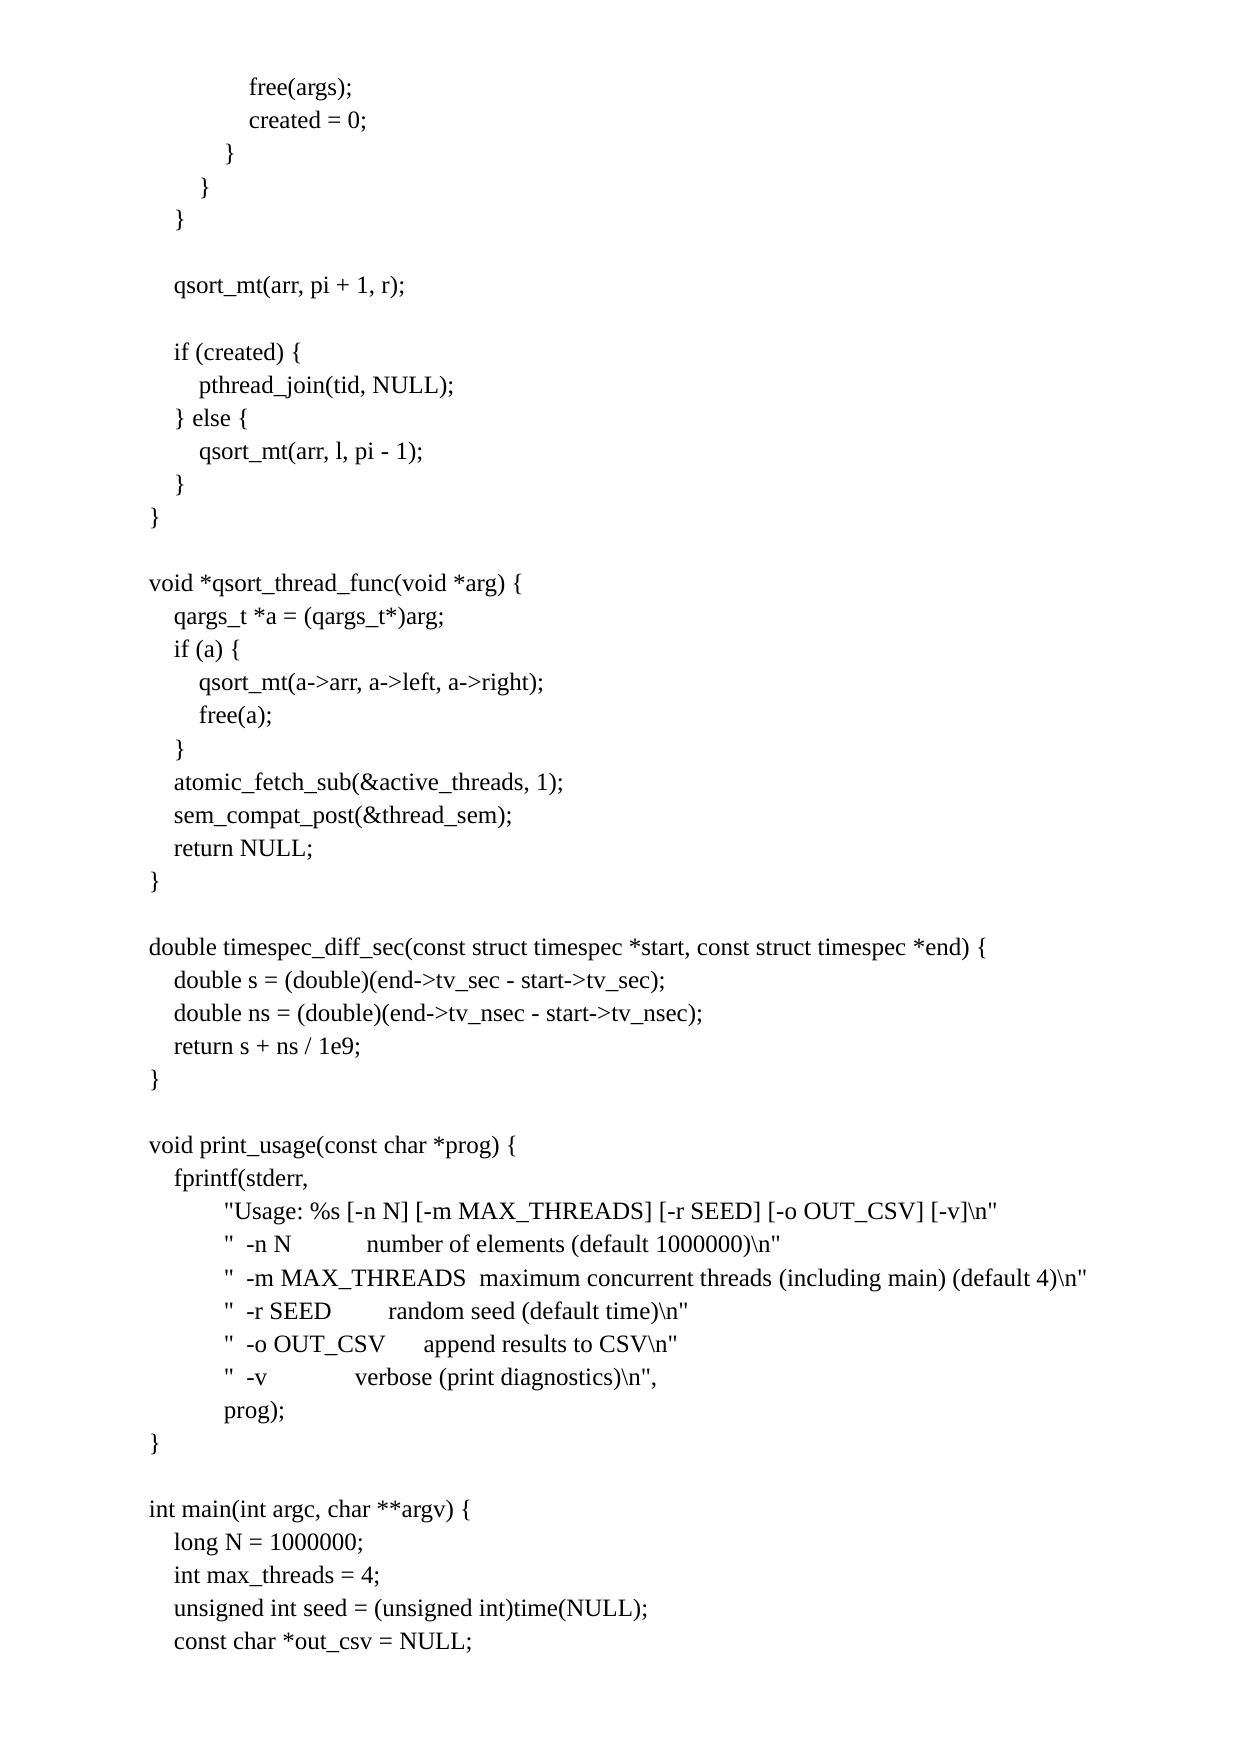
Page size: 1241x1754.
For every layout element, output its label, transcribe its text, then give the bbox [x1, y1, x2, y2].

text void *qsort_thread_func(void *arg) { [149, 570, 549, 597]
text " -o OUT_CSV append results to CSV\n" [224, 1330, 1111, 1358]
text else { [192, 404, 449, 432]
text " -v verbose (print diagnostics)\n", [224, 1363, 1111, 1391]
text return s + ns / 1e9; [174, 1032, 727, 1060]
text free(args); [249, 73, 392, 101]
text } [149, 867, 338, 895]
text prog); [224, 1396, 310, 1424]
text unsigned int seed = (unsigned int)time(NULL); [174, 1594, 673, 1622]
text return NULL; [174, 834, 338, 862]
text double s = (double)(end->tv_sec - start->tv_sec); [174, 966, 727, 994]
text qsort_mt(a->arr, a->left, a->right); [199, 669, 570, 696]
text double timespec_diff_sec(const struct timespec *start, const struct timespec *end) { [149, 933, 1013, 961]
text atomic_fetch_sub(&active_threads, 1); [174, 768, 589, 796]
text const char *out_csv = NULL; [174, 1627, 673, 1655]
text long N = 1000000; [174, 1528, 498, 1556]
text } [149, 1066, 727, 1093]
text " -m MAX_THREADS maximum concurrent threads (including main) (default 4)\n" [224, 1264, 1111, 1292]
text int max_threads = 4; [174, 1561, 673, 1589]
text " -n N number of elements (default 1000000)\n" [224, 1231, 1111, 1258]
text if (a) { [174, 636, 470, 663]
text } [149, 1429, 186, 1457]
text } [174, 470, 211, 498]
text fprintf(stderr, [174, 1165, 542, 1192]
text int main(int argc, char **argv) { [149, 1495, 498, 1523]
text } [199, 173, 236, 201]
text double ns = (double)(end->tv_nsec - start->tv_nsec); [174, 999, 727, 1027]
text } [224, 139, 261, 167]
text if (created) { [174, 338, 327, 366]
text qsort_mt(arr, pi + 1, r); [174, 272, 431, 299]
text created = 0; [249, 107, 392, 134]
text } [174, 735, 211, 763]
text } [174, 404, 192, 432]
text qsort_mt(arr, l, pi - 1); [199, 437, 449, 465]
text free(a); [199, 702, 570, 729]
text pthread_join(tid, NULL); [199, 371, 479, 399]
text void print_usage(const char *prog) { [149, 1132, 542, 1159]
text } [149, 503, 186, 531]
text "Usage: %s [-n N] [-m MAX_THREADS] [-r SEED] [-o OUT_CSV] [-v]\n" [224, 1198, 1111, 1225]
text " -r SEED random seed (default time)\n" [224, 1297, 1111, 1325]
text sem_compat_post(&thread_sem); [174, 801, 589, 829]
text } [174, 206, 211, 233]
text qargs_t *a = (qargs_t*)arg; [174, 603, 470, 630]
